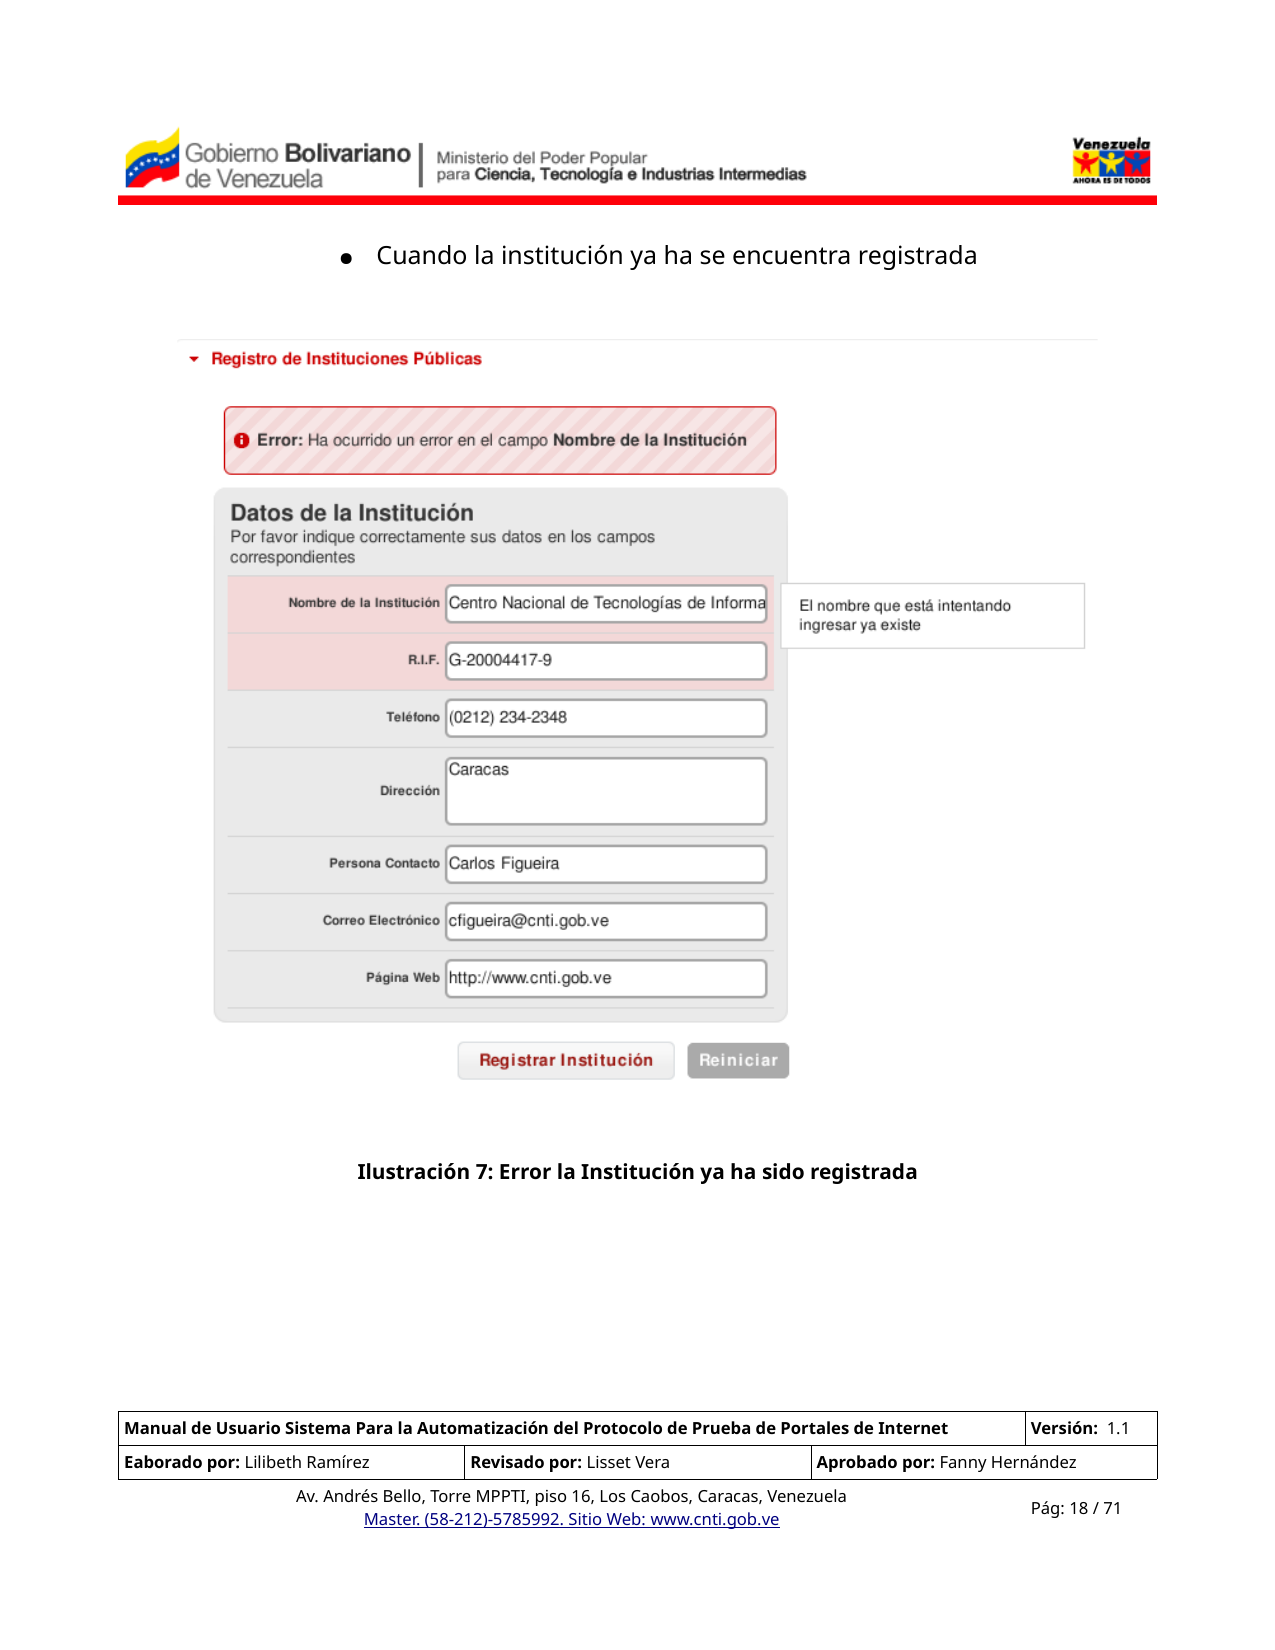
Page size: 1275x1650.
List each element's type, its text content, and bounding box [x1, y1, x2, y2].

text Ilustración 7: Error la Institución ya ha sido registrada [177, 1157, 1098, 1186]
picture [118, 119, 1157, 205]
list Cuando la institución ya ha se encuentra registrada [339, 238, 1098, 272]
picture [177, 339, 1098, 1104]
